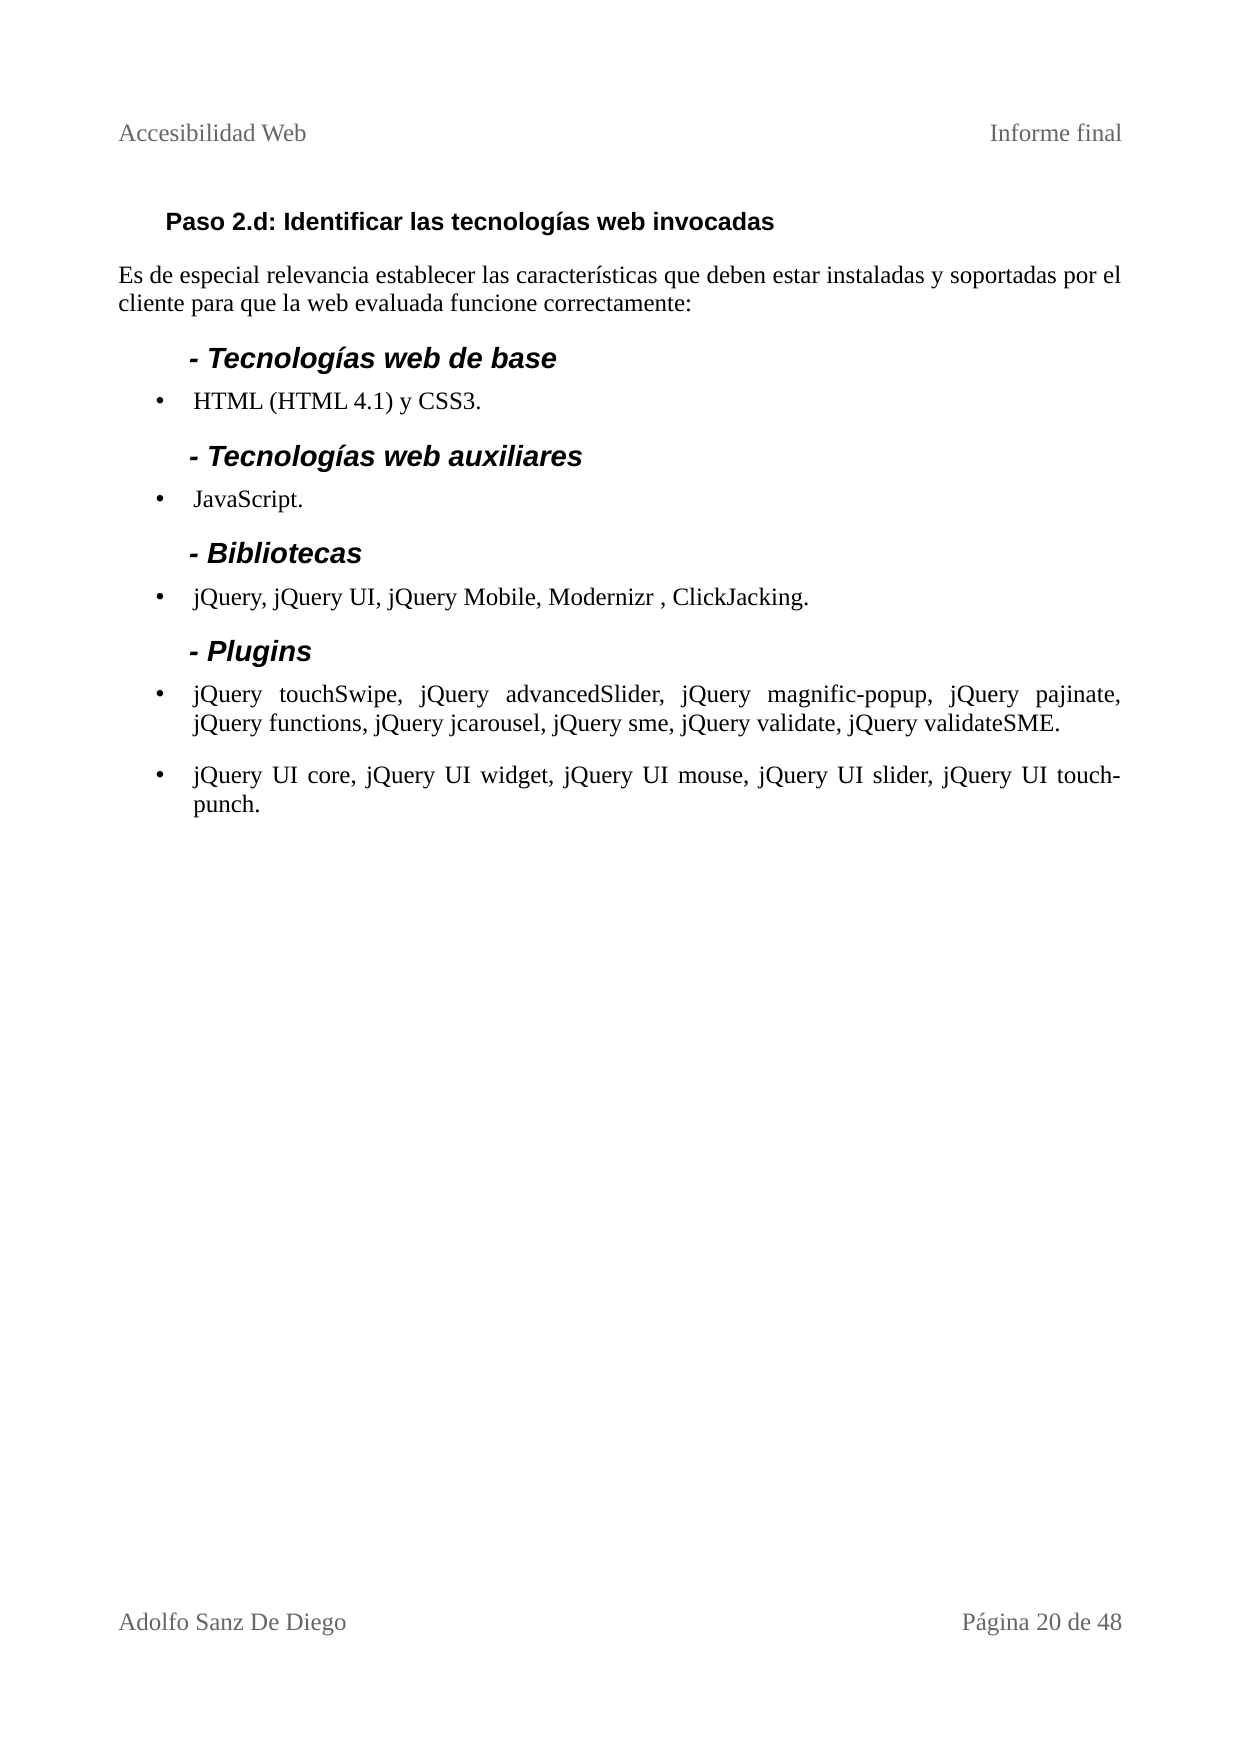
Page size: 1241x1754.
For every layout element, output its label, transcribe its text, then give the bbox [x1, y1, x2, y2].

subtitle Bibliotecas [189, 536, 1122, 570]
subtitle Plugins [189, 634, 1122, 668]
list jQuery UI core, jQuery UI widget, jQuery UI mouse, jQuery UI slider, jQuery UI touch-punch. [156, 761, 1122, 818]
list JavaScript. [156, 484, 1122, 513]
list jQuery touchSwipe, jQuery advancedSlider, jQuery magnific-popup, jQuery pajinate, jQuery functions, jQuery jcarousel, jQuery sme, jQuery validate, jQuery validateSME. [156, 679, 1122, 737]
subtitle Tecnologías web de base [189, 341, 1122, 374]
text Es de especial relevancia establecer las características que deben estar instaladas y soportadas por el cliente para que la web evaluada funcione correctamente: [118, 260, 1122, 317]
subtitle Paso 2.d: Identificar las tecnologías web invocadas [165, 207, 1122, 236]
list jQuery, jQuery UI, jQuery Mobile, Modernizr , ClickJacking. [156, 582, 1122, 610]
subtitle Tecnologías web auxiliares [189, 439, 1122, 472]
list HTML (HTML 4.1) y CSS3. [156, 386, 1122, 415]
